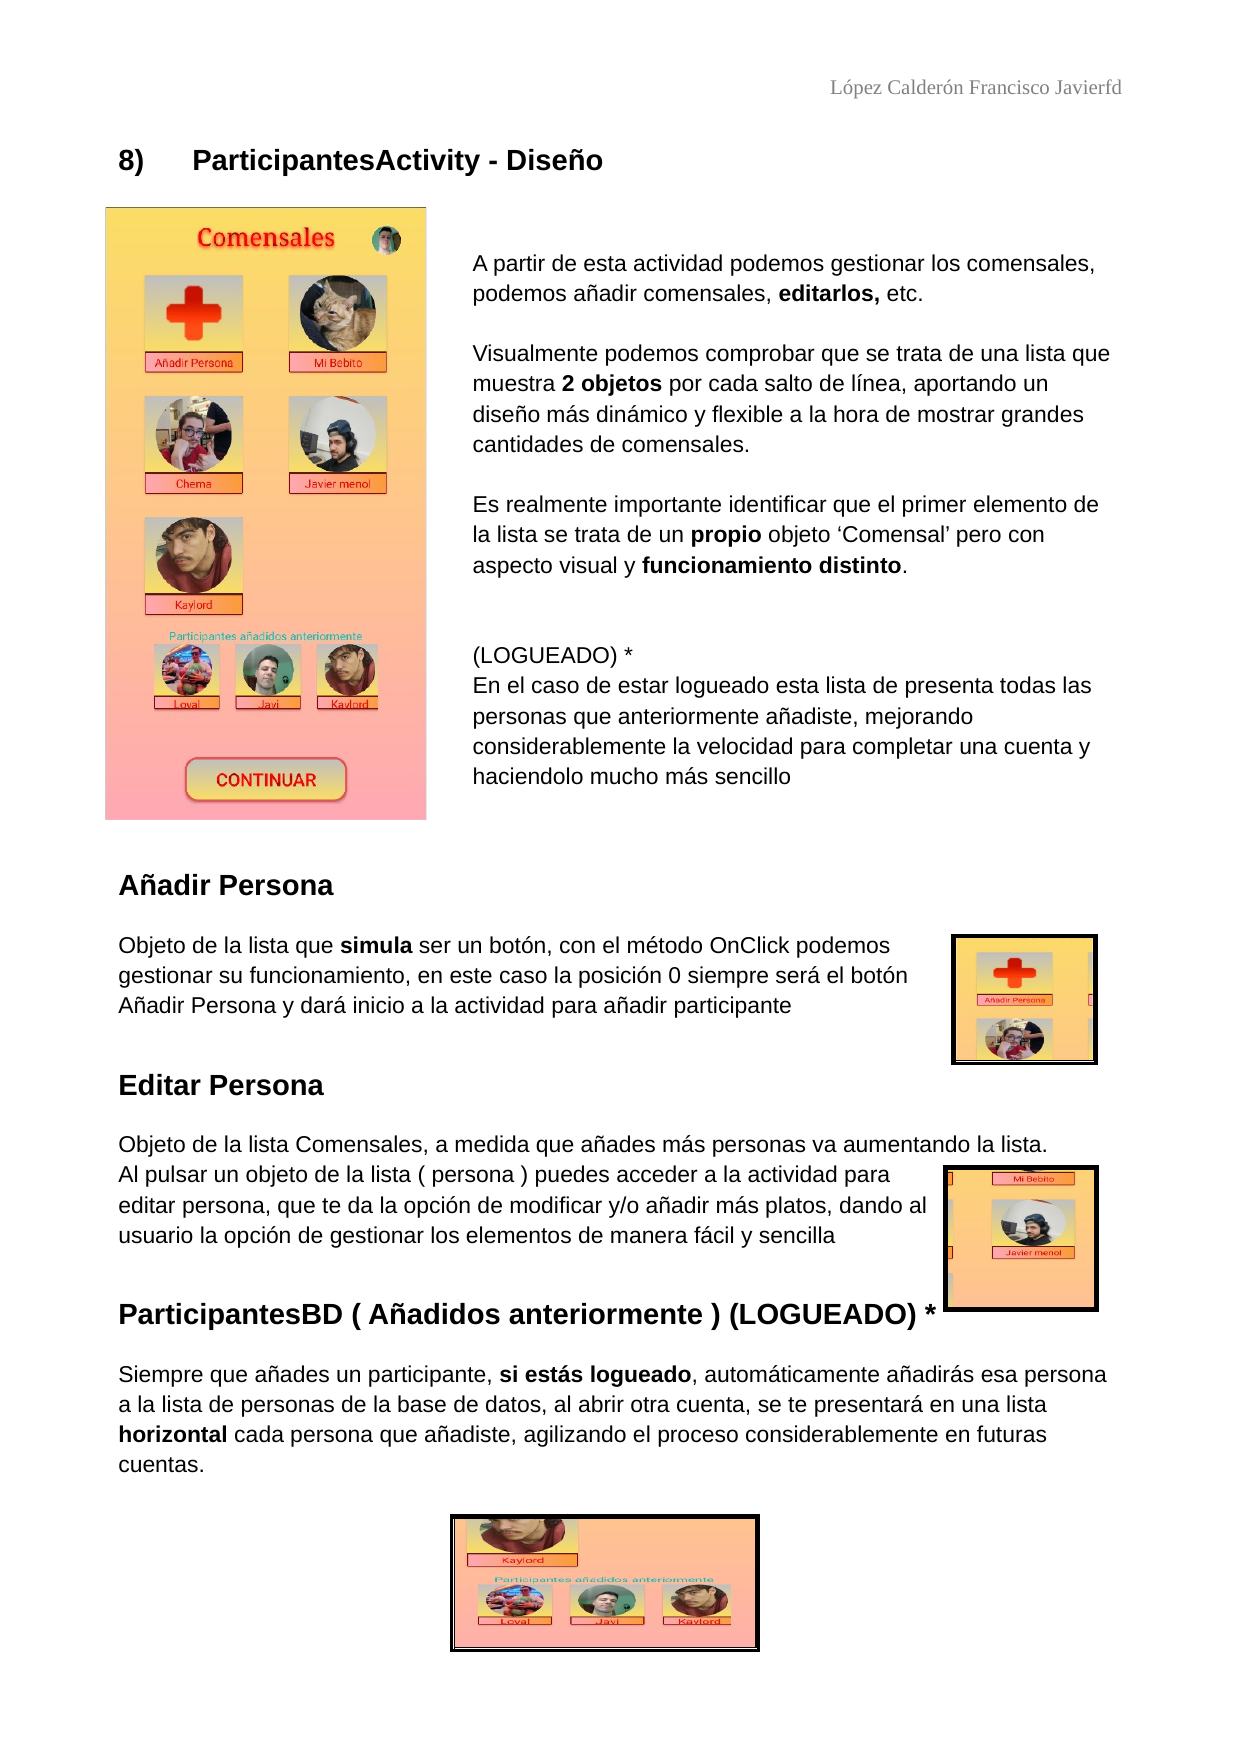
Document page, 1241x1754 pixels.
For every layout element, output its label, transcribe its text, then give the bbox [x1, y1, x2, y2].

picture [455, 1519, 755, 1647]
subtitle ParticipantesBD ( Añadidos anteriormente ) (LOGUEADO) * [118, 1297, 1122, 1330]
text Es realmente importante identificar que el primer elemento de la lista se trata de un propio objeto ‘Comensal’ pero con aspecto visual y funcionamiento distinto. [472, 491, 1122, 578]
text Al pulsar un objeto de la lista ( persona ) puedes acceder a la actividad para editar persona, que te da la opción de modificar y/o añadir más platos, dando al usuario la opción de gestionar los elementos de manera fácil y sencilla [118, 1161, 1122, 1248]
subtitle ParticipantesActivity - Diseño [118, 143, 1122, 177]
text A partir de esta actividad podemos gestionar los comensales, podemos añadir comensales, editarlos, etc. [472, 249, 1122, 306]
subtitle Añadir Persona [118, 868, 1122, 902]
text Siempre que añades un participante, si estás logueado, automáticamente añadirás esa persona a la lista de personas de la base de datos, al abrir otra cuenta, se te presentará en una lista horizontal cada persona que añadiste, agilizando el proceso considerablemente en futuras cuentas. [118, 1361, 1122, 1478]
picture [105, 207, 427, 820]
subtitle Editar Persona [118, 1067, 1122, 1101]
text Objeto de la lista que simula ser un botón, con el método OnClick podemos gestionar su funcionamiento, en este caso la posición 0 siempre será el botón Añadir Persona y dará inicio a la actividad para añadir participante [118, 932, 1122, 1019]
text En el caso de estar logueado esta lista de presenta todas las personas que anteriormente añadiste, mejorando considerablemente la velocidad para completar una cuenta y haciendolo mucho más sencillo [472, 672, 1122, 789]
picture [956, 938, 1093, 1060]
picture [948, 1170, 1094, 1307]
text Visualmente podemos comprobar que se trata de una lista que muestra 2 objetos por cada salto de línea, aportando un diseño más dinámico y flexible a la hora de mostrar grandes cantidades de comensales. [472, 340, 1122, 457]
text (LOGUEADO) * [472, 642, 1122, 669]
text Objeto de la lista Comensales, a medida que añades más personas va aumentando la lista. [118, 1131, 1122, 1158]
